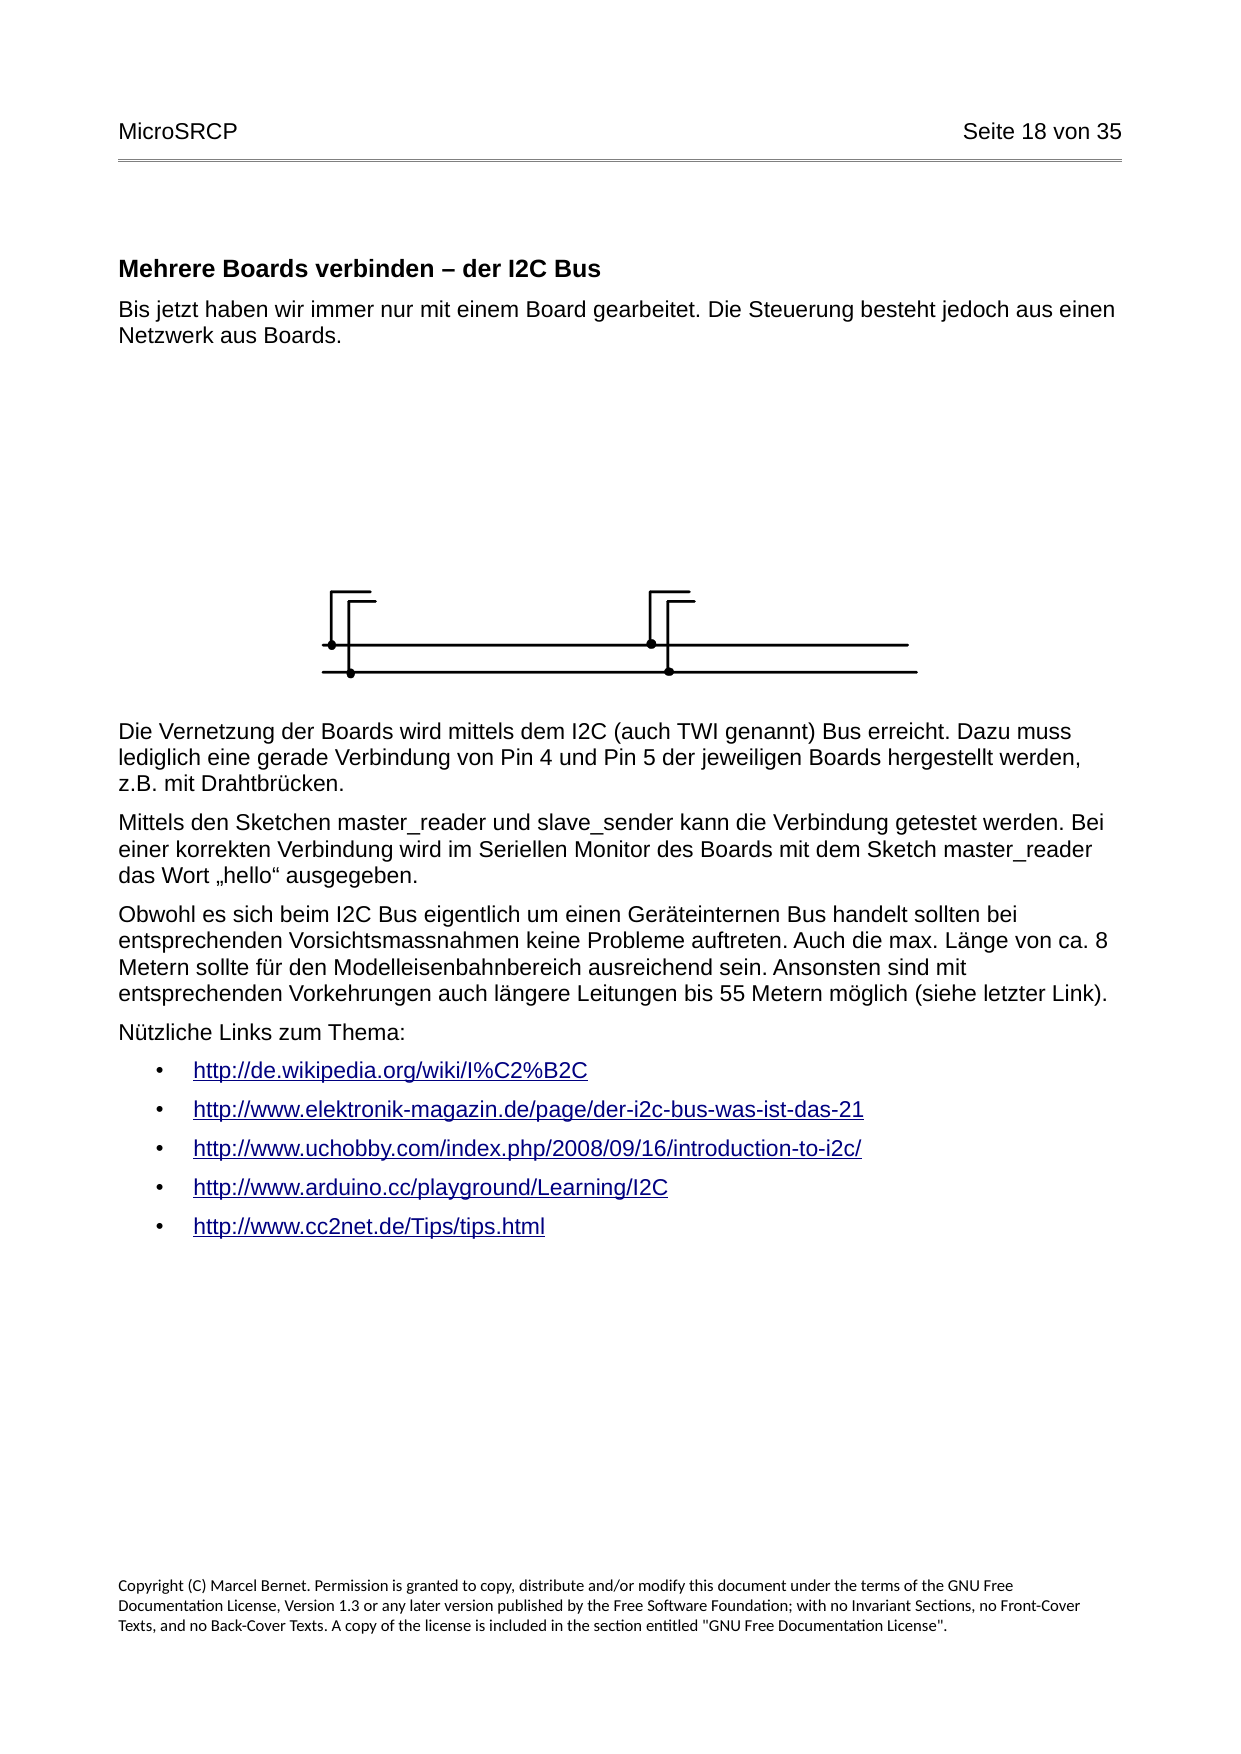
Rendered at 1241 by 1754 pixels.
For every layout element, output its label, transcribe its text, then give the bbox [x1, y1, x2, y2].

text Obwohl es sich beim I2C Bus eigentlich um einen Geräteinternen Bus handelt sollten bei entsprechenden Vorsichtsmassnahmen keine Probleme auftreten. Auch die max. Länge von ca. 8 Metern sollte für den Modelleisenbahnbereich ausreichend sein. Ansonsten sind mit entsprechenden Vorkehrungen auch längere Leitungen bis 55 Metern möglich (siehe letzter Link). [118, 901, 1122, 1006]
text Mittels den Sketchen master_reader und slave_sender kann die Verbindung getestet werden. Bei einer korrekten Verbindung wird im Seriellen Monitor des Boards mit dem Sketch master_reader das Wort „hello“ ausgegeben. [118, 809, 1122, 888]
list http://www.uchobby.com/index.php/2008/09/16/introduction-to-i2c/ [156, 1135, 1122, 1162]
list http://www.elektronik-magazin.de/page/der-i2c-bus-was-ist-das-21 [156, 1096, 1122, 1123]
list http://www.arduino.cc/playground/Learning/I2C [156, 1174, 1122, 1200]
text Bis jetzt haben wir immer nur mit einem Board gearbeitet. Die Steuerung besteht jedoch aus einen Netzwerk aus Boards. [118, 296, 1122, 348]
list http://www.cc2net.de/Tips/tips.html [156, 1213, 1122, 1239]
text Die Vernetzung der Boards wird mittels dem I2C (auch TWI genannt) Bus erreicht. Dazu muss lediglich eine gerade Verbindung von Pin 4 und Pin 5 der jeweiligen Boards hergestellt werden, z.B. mit Drahtbrücken. [118, 718, 1122, 797]
text Nützliche Links zum Thema: [118, 1019, 1122, 1045]
subtitle Mehrere Boards verbinden – der I2C Bus [118, 254, 1122, 283]
list http://de.wikipedia.org/wiki/I%C2%B2C [156, 1057, 1122, 1084]
